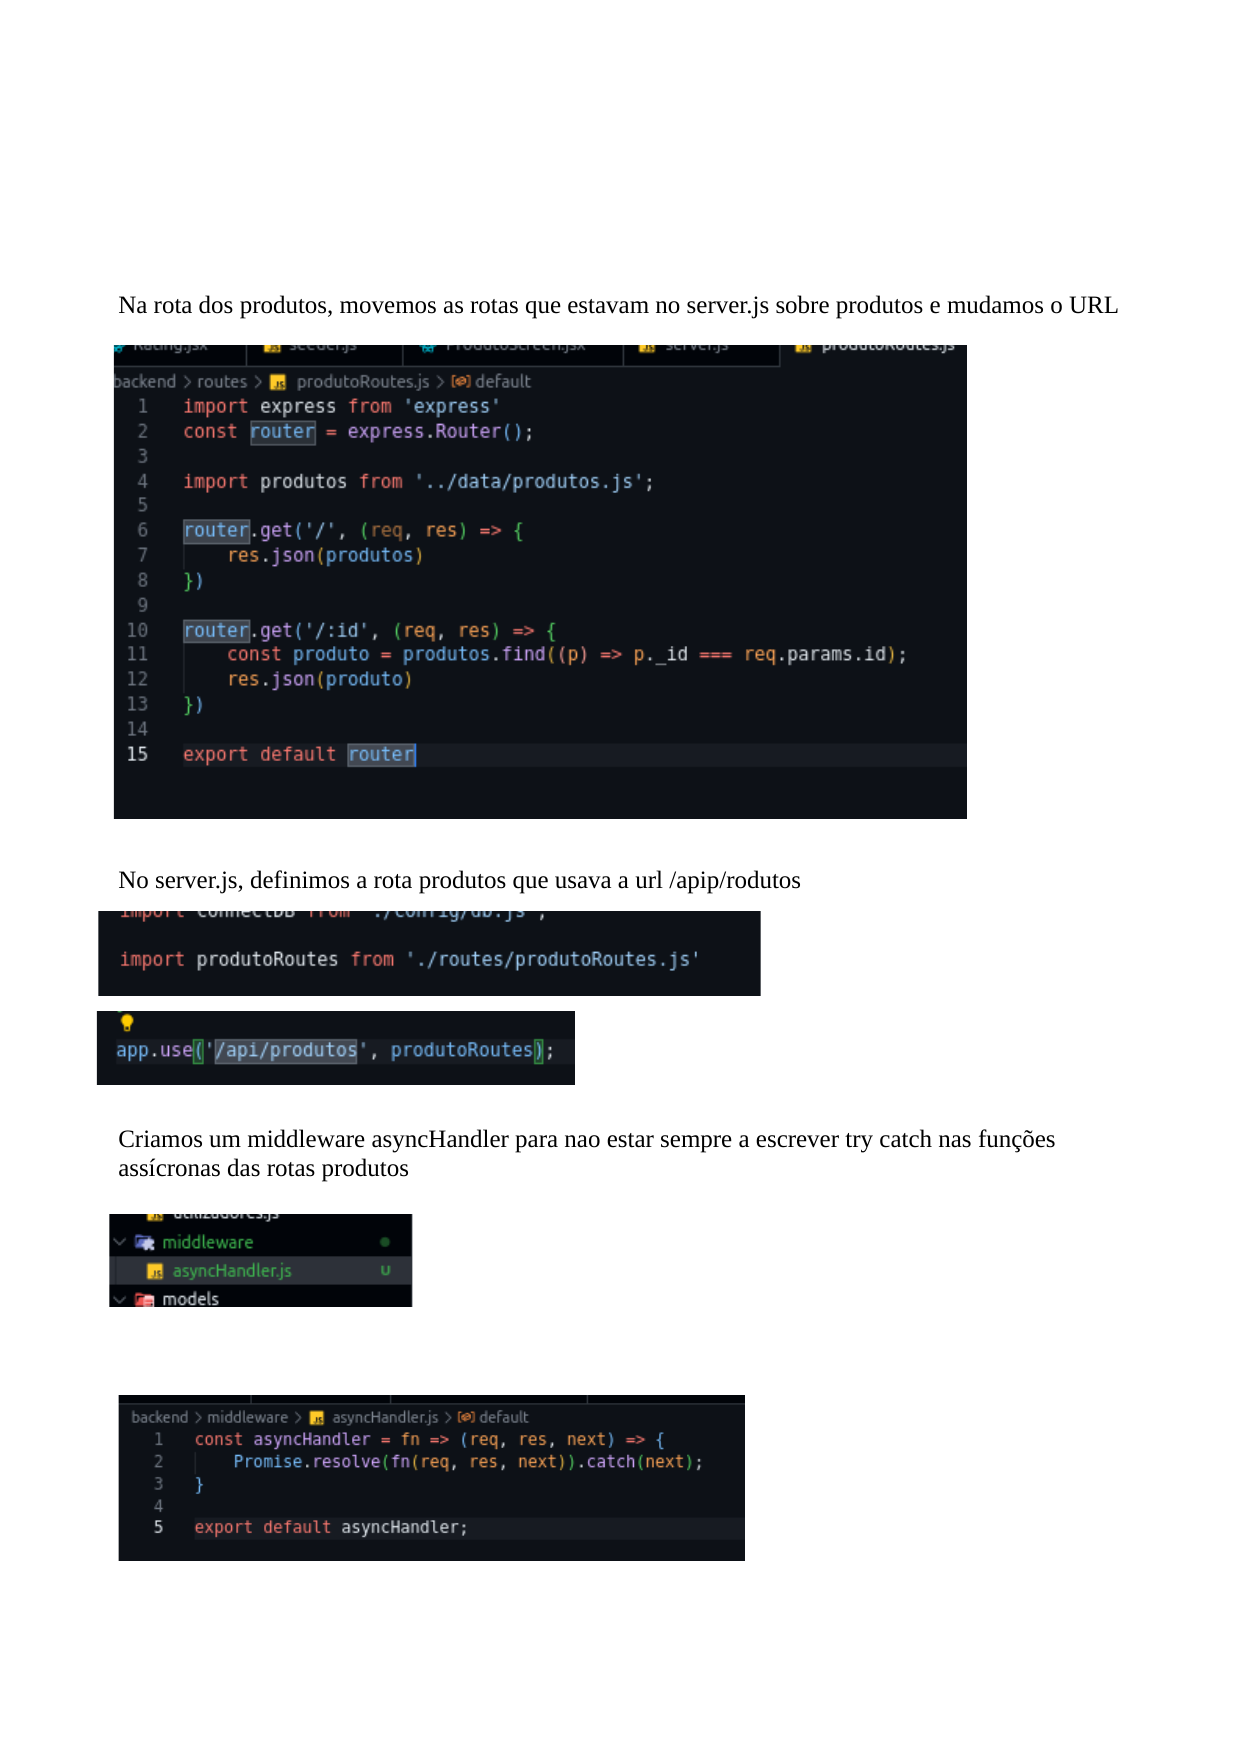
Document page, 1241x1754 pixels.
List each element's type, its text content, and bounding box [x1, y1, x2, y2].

picture [98, 911, 761, 996]
text Na rota dos produtos, movemos as rotas que estavam no server.js sobre produtos e mudamos o URL [118, 291, 1122, 319]
text No server.js, definimos a rota produtos que usava a url /apip/rodutos [118, 866, 1122, 894]
picture [113, 345, 967, 819]
picture [109, 1214, 413, 1307]
picture [96, 1011, 575, 1085]
text Criamos um middleware asyncHandler para nao estar sempre a escrever try catch nas funções assícronas das rotas produtos [118, 1124, 1122, 1182]
picture [118, 1395, 745, 1561]
